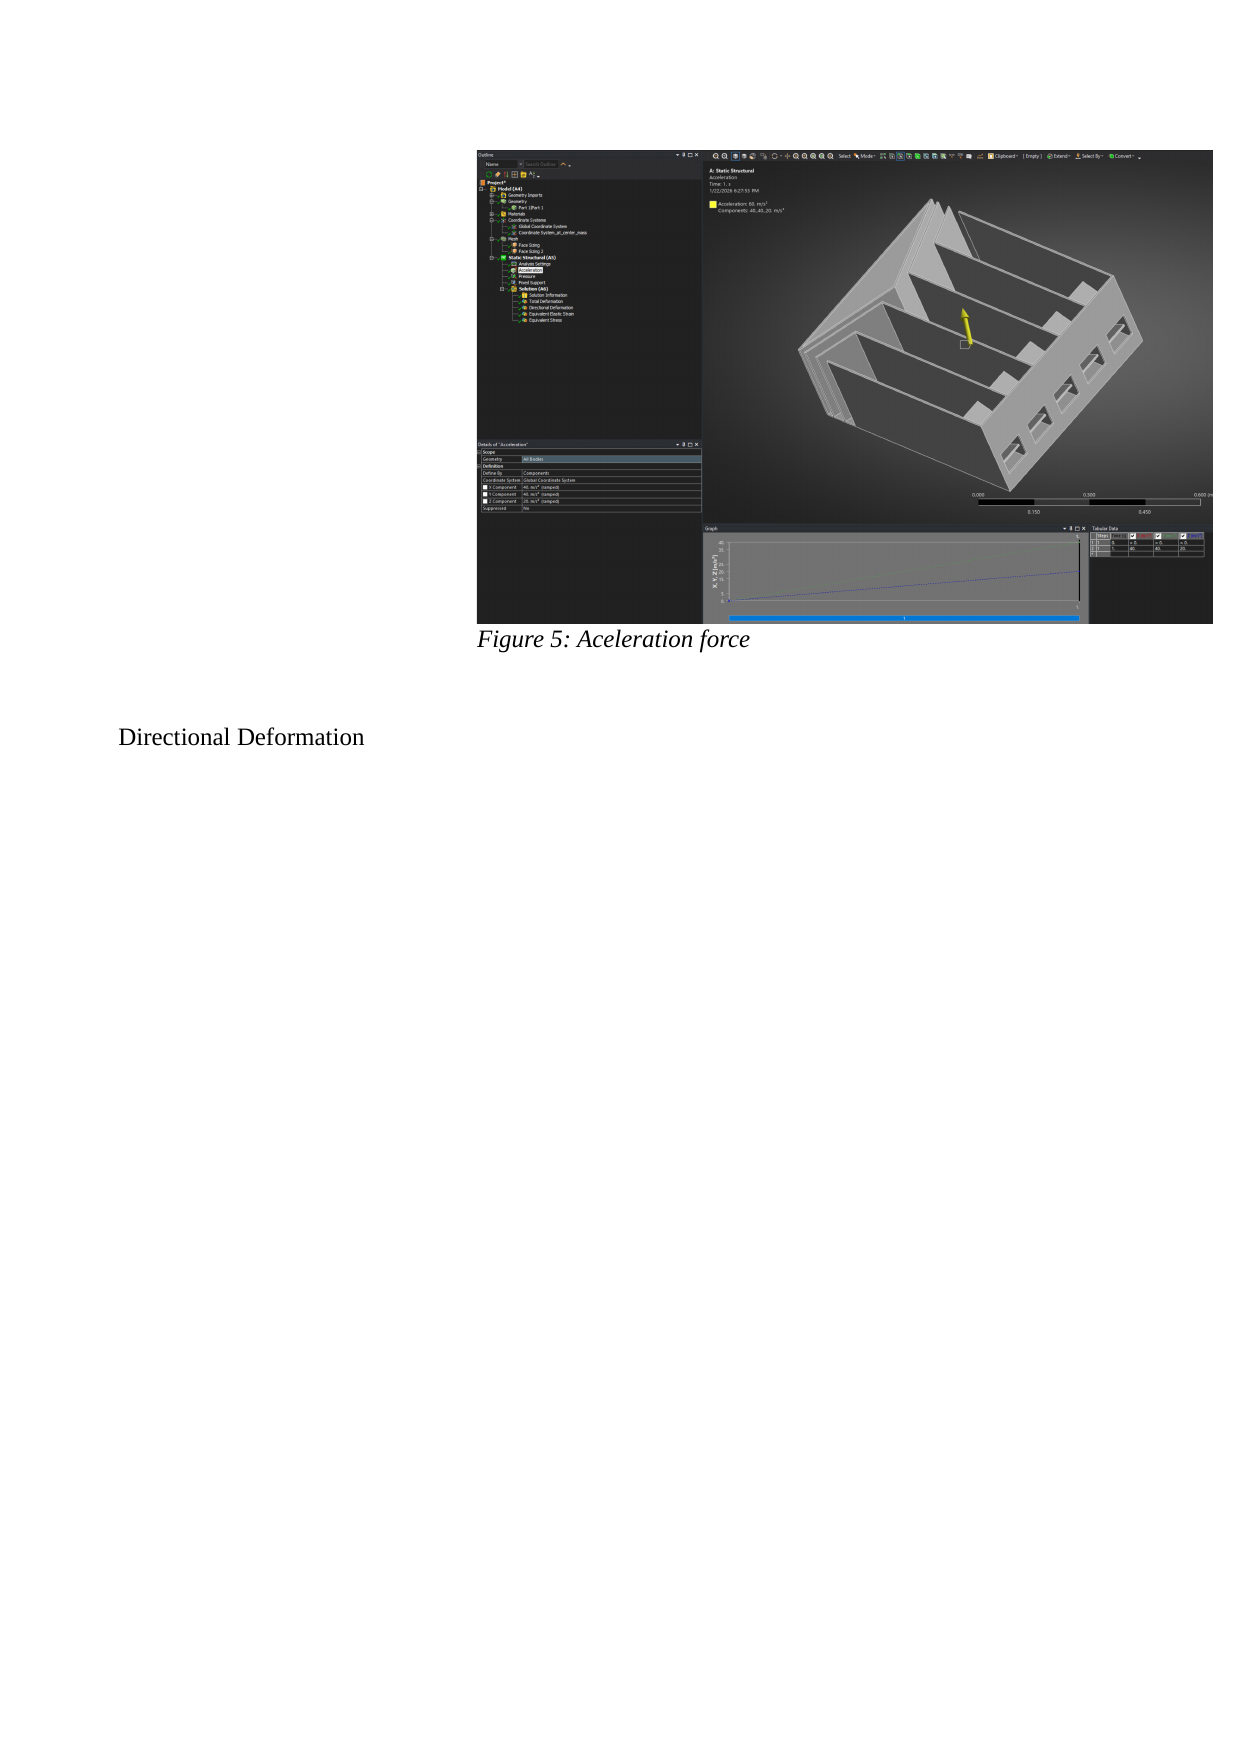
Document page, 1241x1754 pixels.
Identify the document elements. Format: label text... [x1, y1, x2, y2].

picture [476, 150, 1213, 624]
text Figure 5: Aceleration force [477, 624, 1213, 653]
text Directional Deformation [118, 722, 1122, 751]
